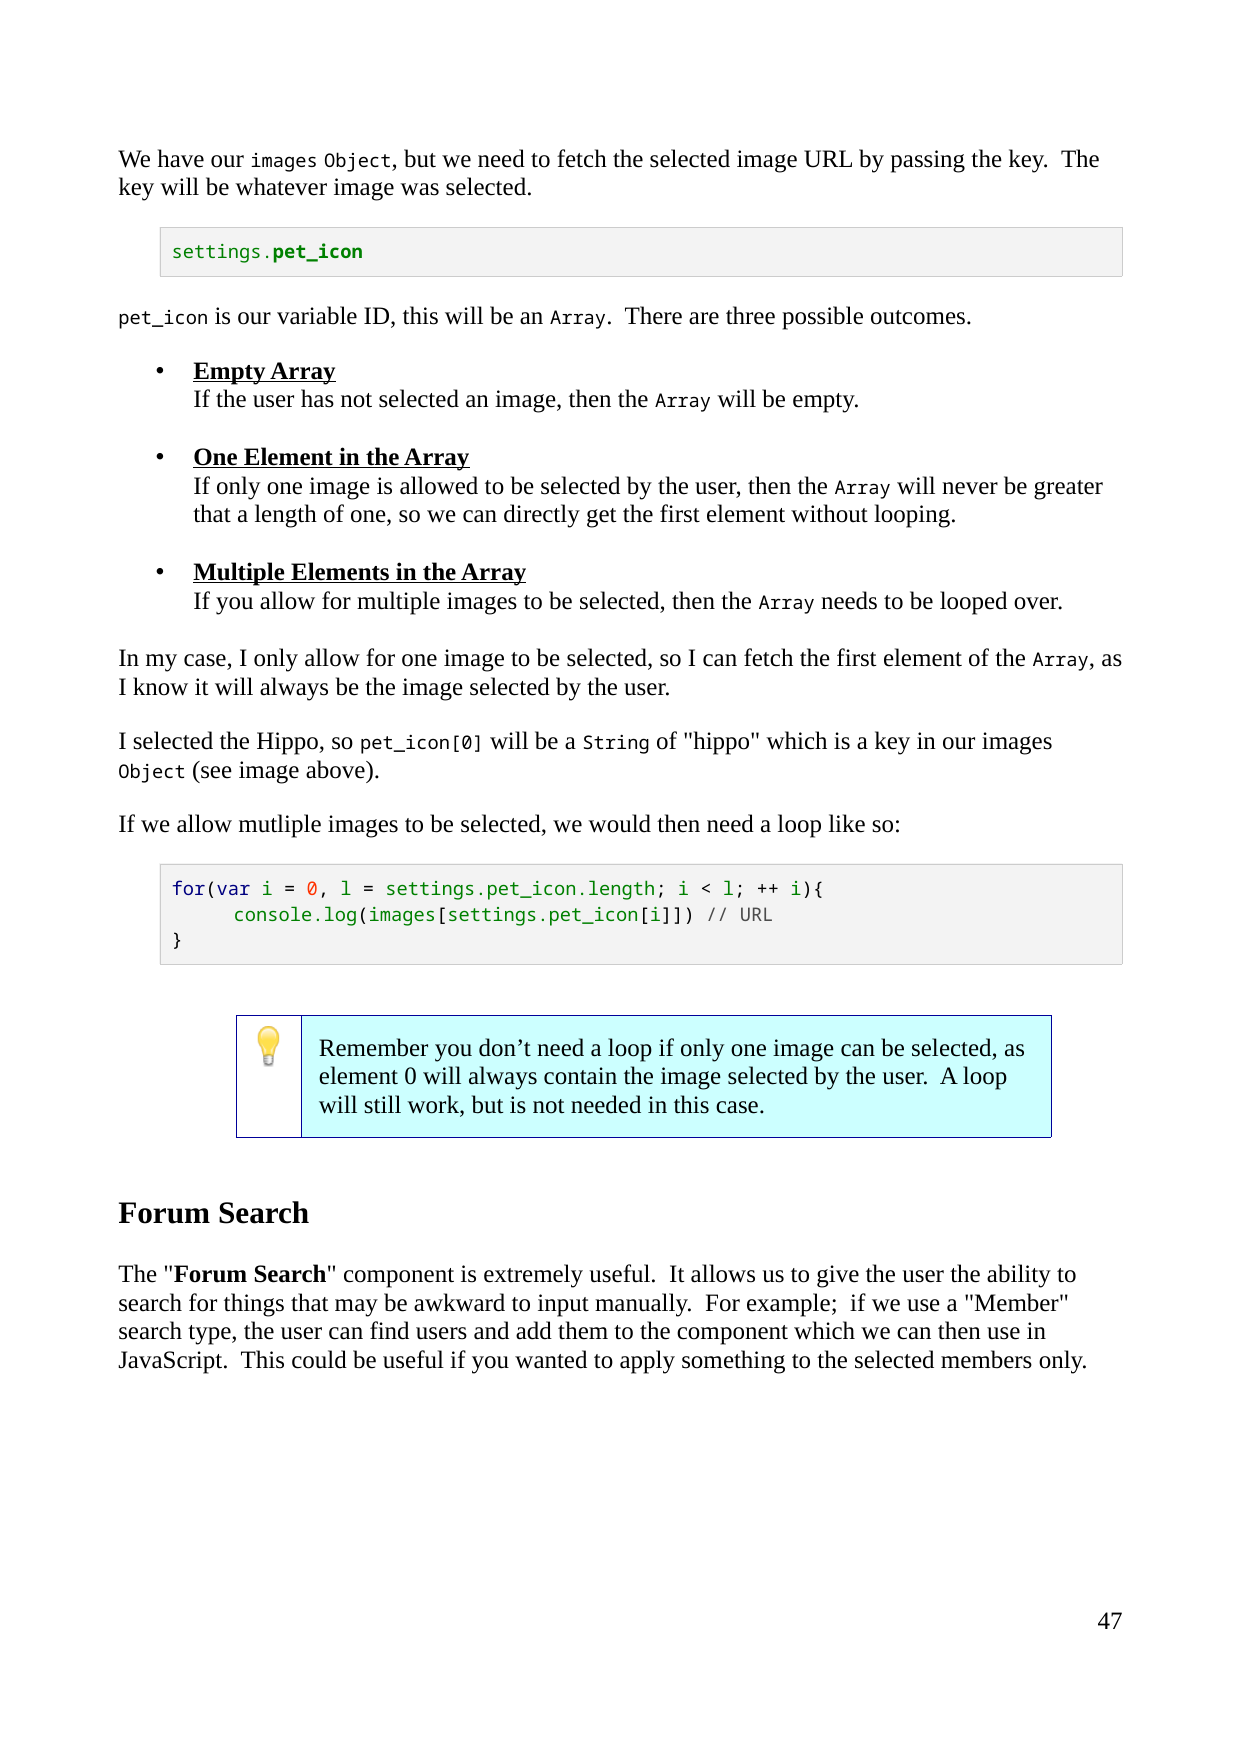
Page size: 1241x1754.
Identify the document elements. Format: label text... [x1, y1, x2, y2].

list Multiple Elements in the Array If you allow for multiple images to be selected, then the Array needs to be looped over. [156, 557, 1122, 643]
text for(var i = 0, l = settings.pet_icon.length; i < l; ++ i){ [161, 865, 1122, 889]
text settings.pet_icon [161, 228, 1122, 276]
list Empty Array If the user has not selected an image, then the Array will be empty. [156, 356, 1122, 442]
text In my case, I only allow for one image to be selected, so I can fetch the first element of the Array, as I know it will always be the image selected by the user. [118, 643, 1122, 701]
text We have our images Object, but we need to fetch the selected image URL by passing the key. The key will be whatever image was selected. [118, 144, 1122, 201]
table_header Remember you don’t need a loop if only one image can be selected, as element 0 will always contain the image selected by the user. A loop will still work, but is not needed in this case. [302, 1016, 1051, 1137]
text The "Forum Search" component is extremely useful. It allows us to give the user the ability to search for things that may be awkward to input manually. For example; if we use a "Member" search type, the user can find users and add them to the component which we can then use in JavaScript. This could be useful if you wanted to apply something to the selected members only. [118, 1259, 1122, 1374]
list One Element in the Array If only one image is allowed to be selected by the user, then the Array will never be greater that a length of one, so we can directly get the first element without looping. [156, 442, 1122, 557]
text pet_icon is our variable ID, this will be an Array. There are three possible outcomes. [118, 301, 1122, 330]
table_header [237, 1016, 301, 1137]
text I selected the Hippo, so pet_icon[0] will be a String of "hippo" which is a key in our images Object (see image above). [118, 726, 1122, 784]
text If we allow mutliple images to be selected, we would then need a loop like so: [118, 809, 1122, 838]
text console.log(images[settings.pet_icon[i]]) // URL [161, 889, 1122, 914]
picture [251, 1026, 286, 1067]
text Forum Search [118, 1194, 1122, 1230]
text } [161, 914, 1122, 964]
